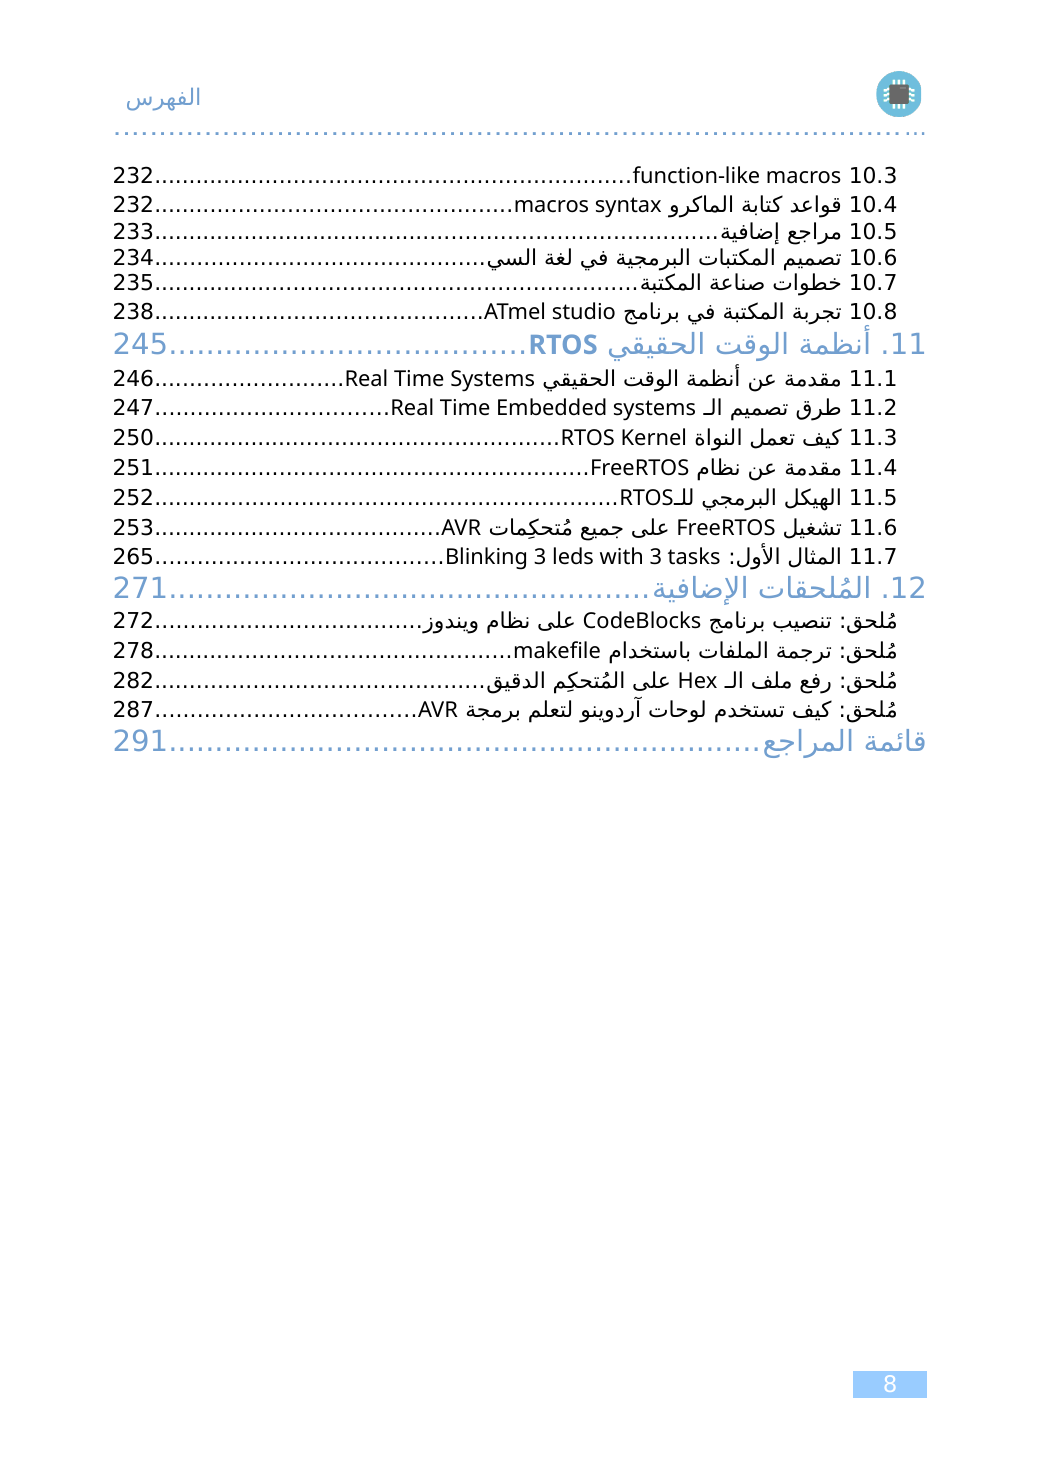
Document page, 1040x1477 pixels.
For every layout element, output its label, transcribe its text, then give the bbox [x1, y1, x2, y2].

text 10.3 function-like macros 232 [112, 160, 897, 189]
picture [876, 71, 922, 117]
text 10.5 مراجع إضافية 233 [112, 219, 897, 245]
text 11. أنظمة الوقت الحقيقي RTOS 245 [112, 326, 927, 362]
text 11.4 مقدمة عن نظام FreeRTOS 251 [112, 452, 897, 482]
text 11.1 مقدمة عن أنظمة الوقت الحقيقي Real Time Systems 246 [112, 362, 897, 392]
text مُلحق: تنصيب برنامج CodeBlocks على نظام ويندوز 272 [112, 605, 897, 635]
text مُلحق: كيف تستخدم لوحات آردوينو لتعلم برمجة AVR 287 [112, 694, 897, 724]
text 11.6 تشغيل FreeRTOS على جميع مُتحكِمات AVR 253 [112, 511, 897, 541]
text 10.8 تجربة المكتبة في برنامج ATmel studio 238 [112, 296, 897, 326]
text 11.7 المثال اﻷول: Blinking 3 leds with 3 tasks 265 [112, 541, 897, 571]
text قائمة المراجع 291 [112, 724, 927, 758]
text 10.7 خطوات صناعة المكتبة 235 [112, 270, 897, 296]
text 10.4 قواعد كتابة الماكرو macros syntax 232 [112, 189, 897, 219]
text 11.2 طرق تصميم الـ Real Time Embedded systems 247 [112, 392, 897, 422]
text 10.6 تصميم المكتبات البرمجية في لغة السي 234 [112, 245, 897, 270]
text مُلحق: رفع ملف الـ Hex على المُتحكِم الدقيق 282 [112, 664, 897, 694]
text 11.5 الهيكل البرمجي للـRTOS 252 [112, 482, 897, 511]
text مُلحق: ترجمة الملفات باستخدام makefile 278 [112, 635, 897, 664]
text 12. المُلحقات الإضافية 271 [112, 571, 927, 605]
text 11.3 كيف تعمل النواة RTOS Kernel 250 [112, 422, 897, 452]
